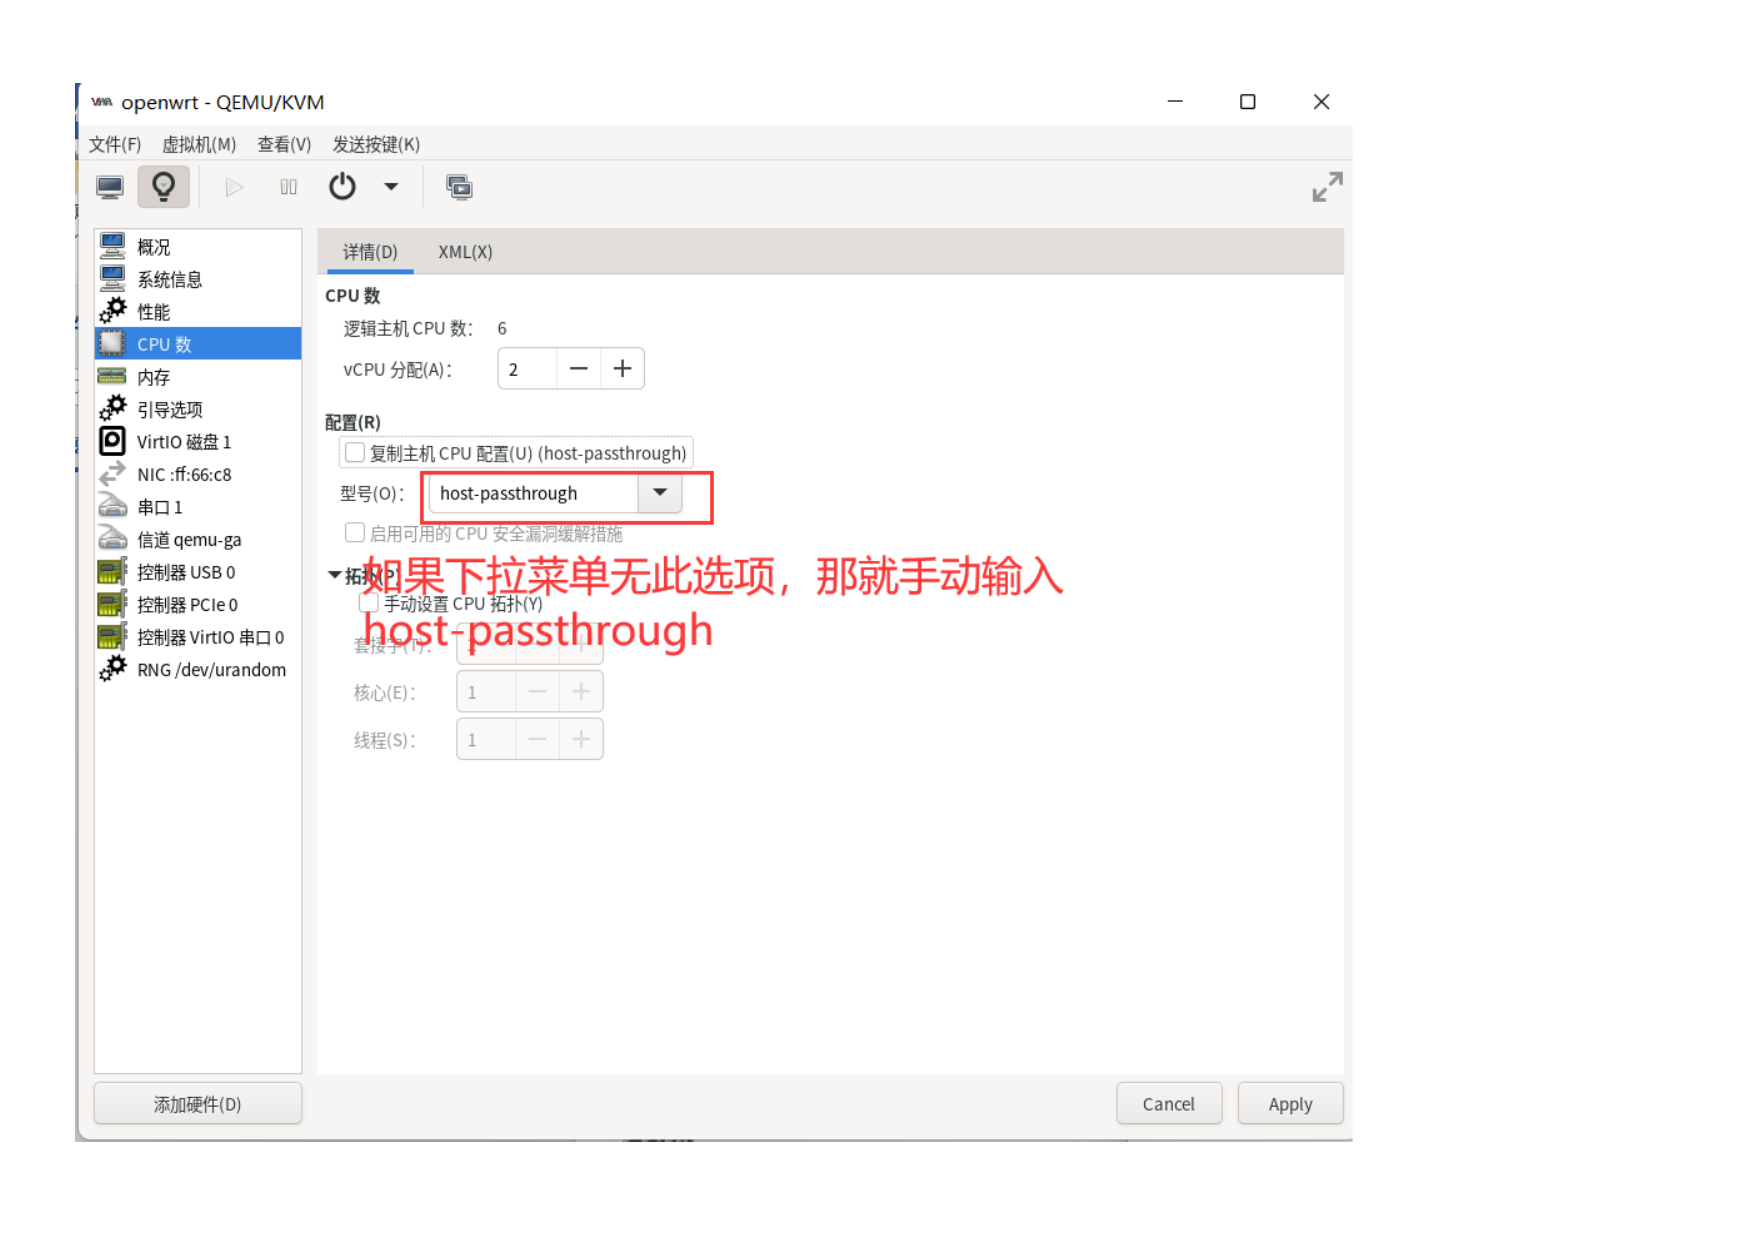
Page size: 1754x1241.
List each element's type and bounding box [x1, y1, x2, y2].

picture [75, 83, 1353, 1142]
